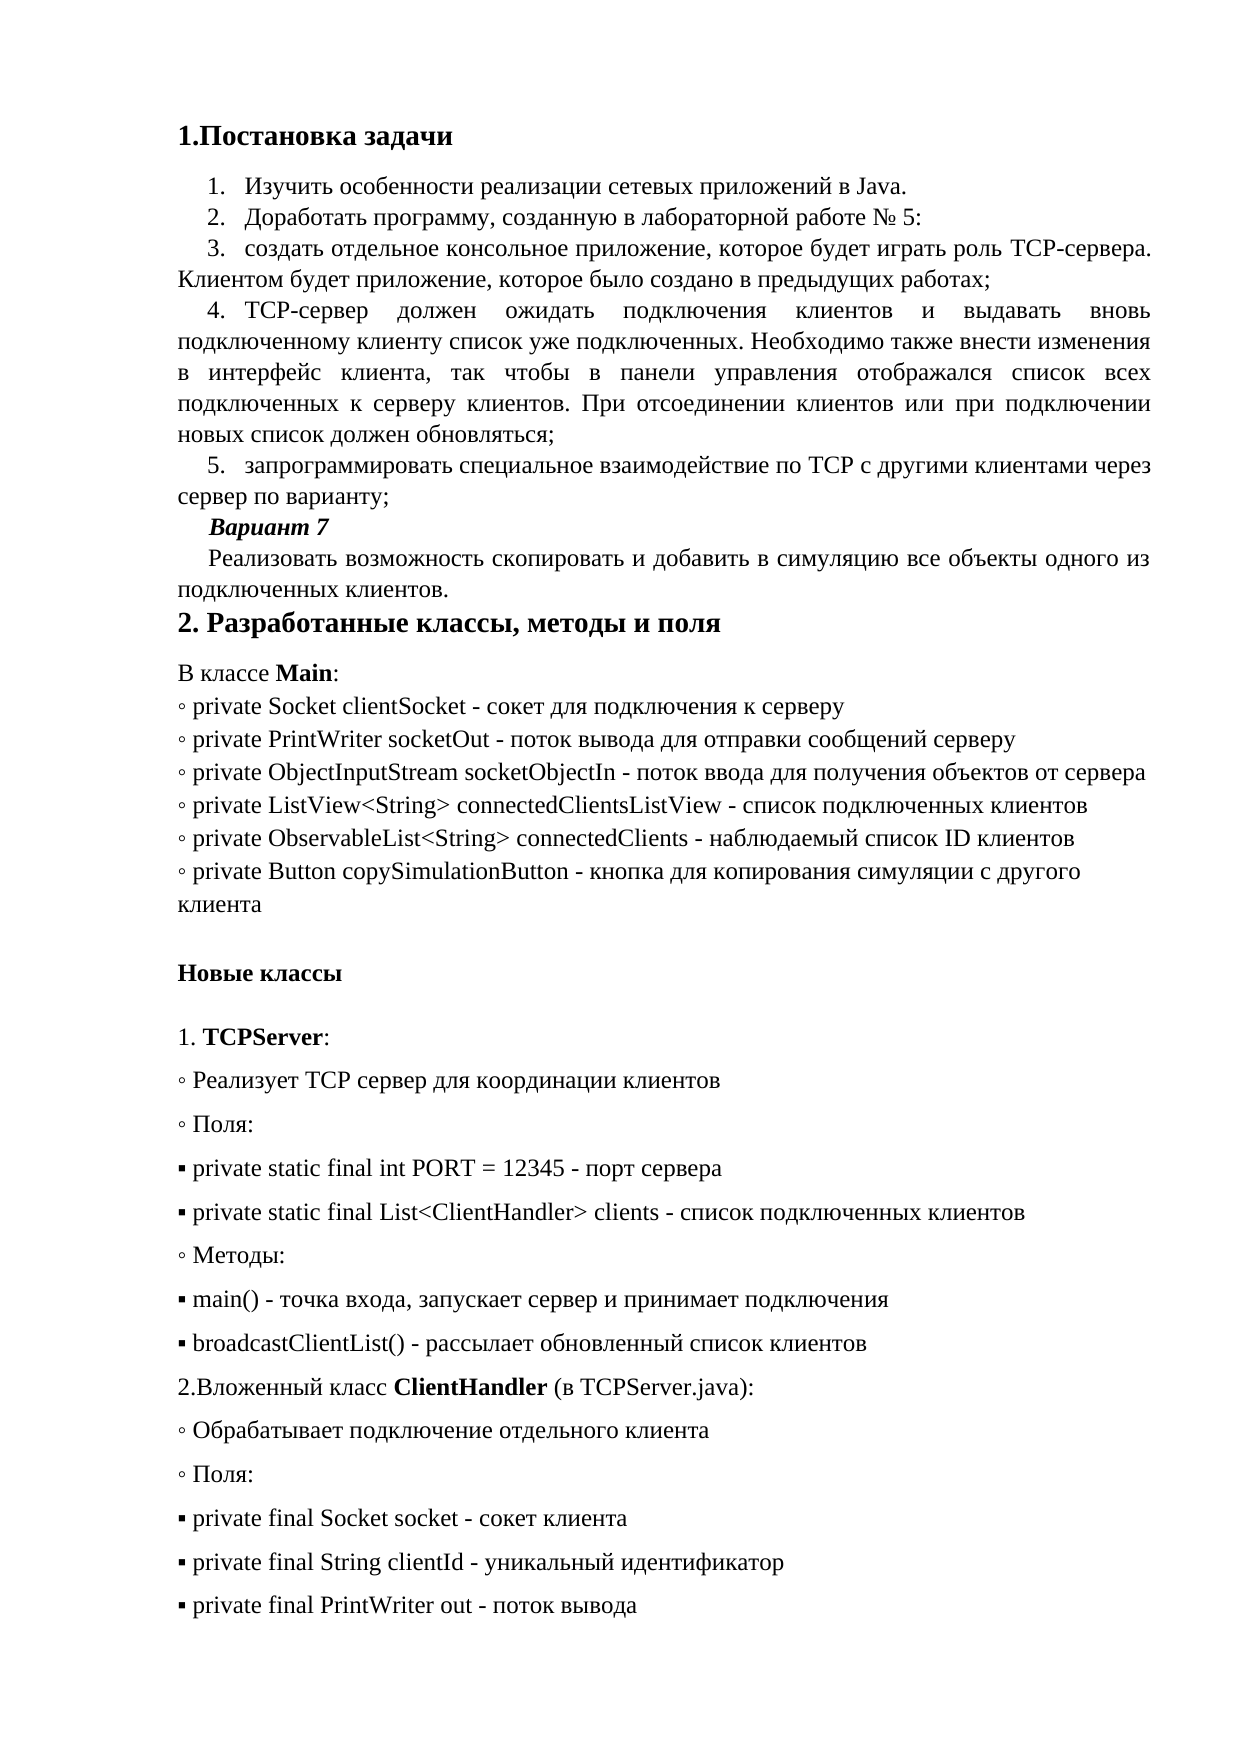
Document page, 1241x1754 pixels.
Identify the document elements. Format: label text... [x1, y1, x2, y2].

list Доработать программу, созданную в лабораторной работе № 5: [177, 202, 1152, 231]
list Реализовать возможность скопировать и добавить в симуляцию все объекты одного из подключенных клиентов. [177, 543, 1152, 603]
list Изучить особенности реализации сетевых приложений в Java. [177, 171, 1152, 200]
text 1.Постановка задачи [177, 118, 1152, 152]
list Вариант 7 [177, 512, 1152, 541]
list TCPServer: ◦ Реализует TCP сервер для координации клиентов ◦ Поля: ▪ private static final int PORT = 12345 - порт сервера ▪ private static final List<ClientHandler> clients - список подключенных клиентов ◦ Методы: ▪ main() - точка входа, запускает сервер и принимает подключения ▪ broadcastClientList() - рассылает обновленный список клиентов [177, 1007, 1152, 1357]
list создать отдельное консольное приложение, которое будет играть роль TCP-сервера. Клиентом будет приложение, которое было создано в предыдущих работах; [177, 233, 1152, 293]
text 2. Разработанные классы, методы и поля [177, 606, 1152, 639]
text Новые классы [177, 943, 1152, 987]
list Вложенный класс ClientHandler (в TCPServer.java): ◦ Обрабатывает подключение отдельного клиента ◦ Поля: ▪ private final Socket socket - сокет клиента ▪ private final String clientId - уникальный идентификатор ▪ private final PrintWriter out - поток вывода [177, 1357, 1152, 1619]
list запрограммировать специальное взаимодействие по TCP с другими клиентами через сервер по варианту; [177, 450, 1152, 510]
text В классе Main: ◦ private Socket clientSocket - сокет для подключения к серверу ◦ private PrintWriter socketOut - поток вывода для отправки сообщений серверу ◦ private ObjectInputStream socketObjectIn - поток ввода для получения объектов от сервера ◦ private ListView<String> connectedClientsListView - список подключенных клиентов ◦ private ObservableList<String> connectedClients - наблюдаемый список ID клиентов ◦ private Button copySimulationButton - кнопка для копирования симуляции с другого клиента [177, 658, 1152, 918]
list TCP-сервер должен ожидать подключения клиентов и выдавать вновь подключенному клиенту список уже подключенных. Необходимо также внести изменения в интерфейс клиента, так чтобы в панели управления отображался список всех подключенных к серверу клиентов. При отсоединении клиентов или при подключении новых список должен обновляться; [177, 295, 1152, 448]
